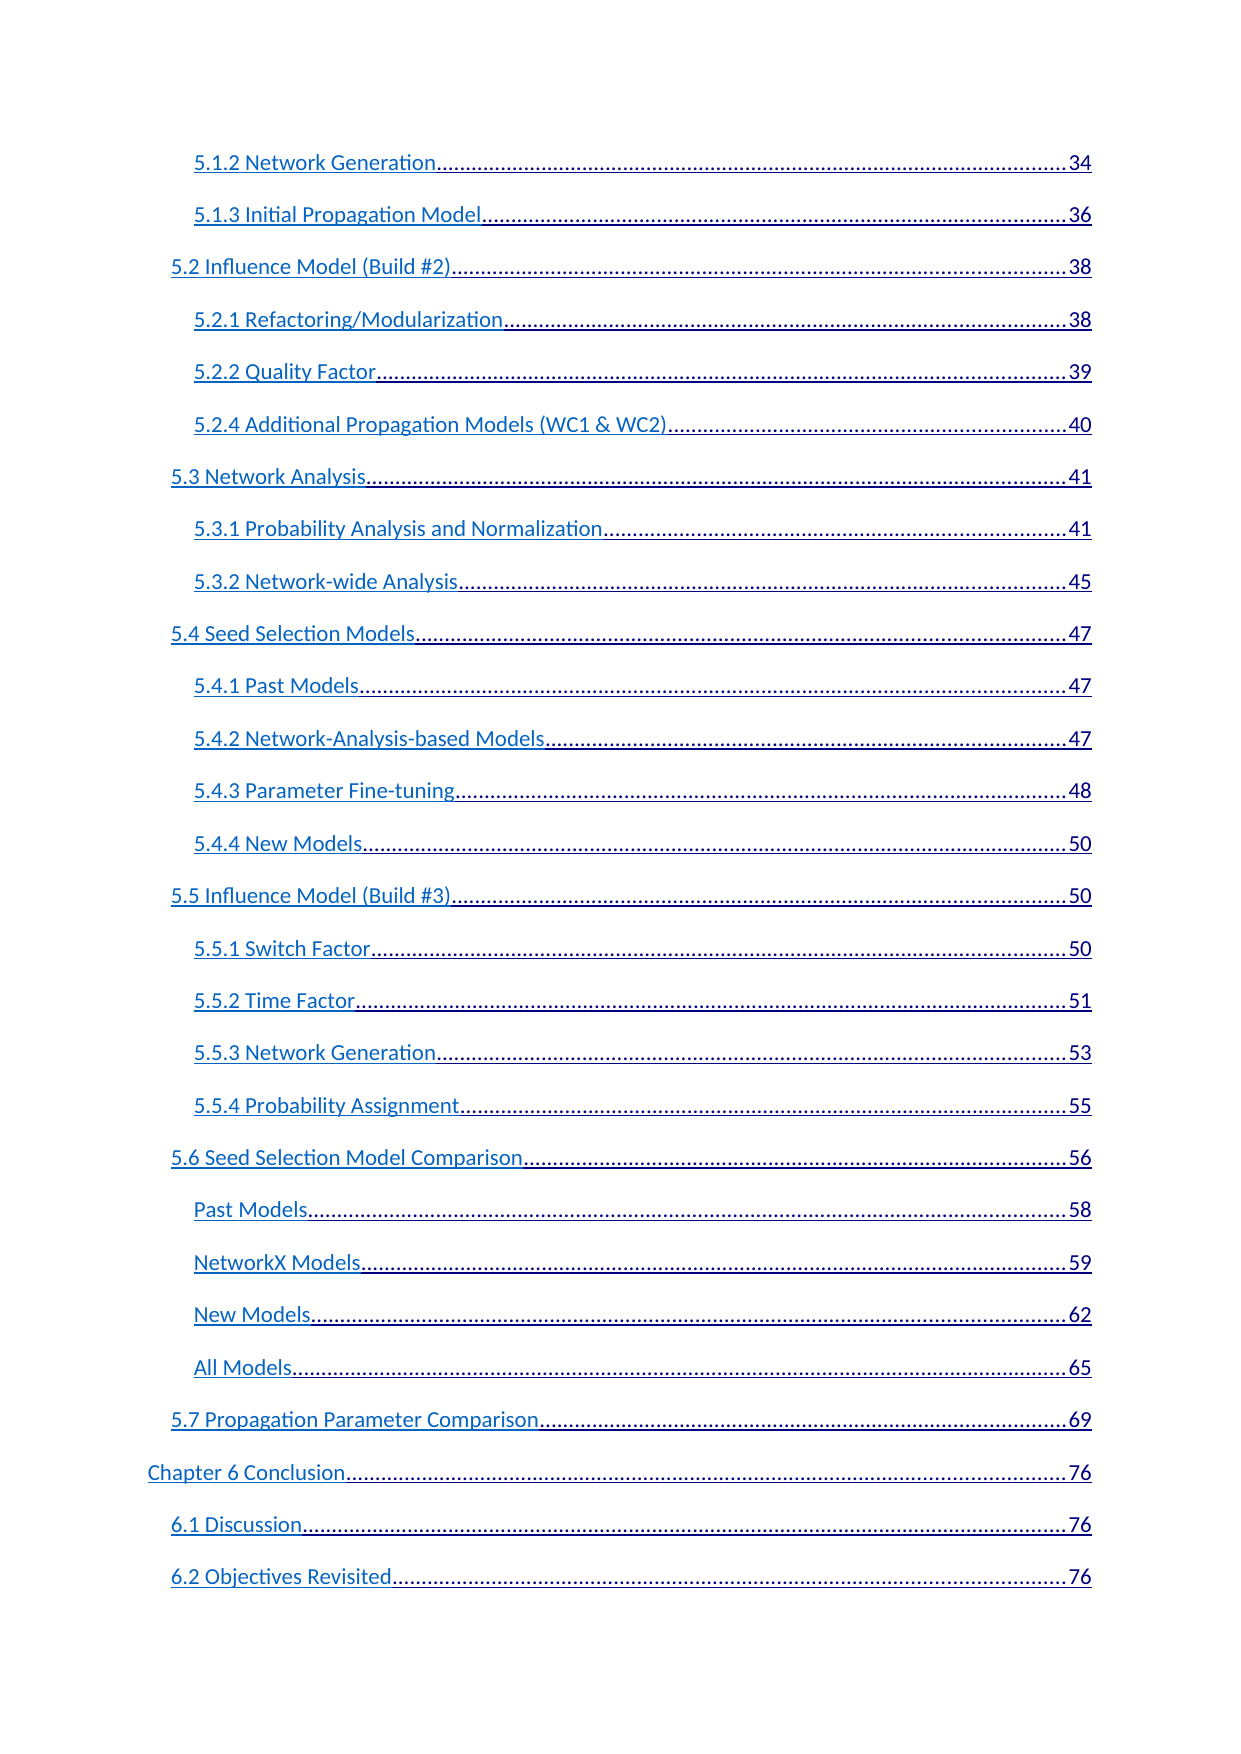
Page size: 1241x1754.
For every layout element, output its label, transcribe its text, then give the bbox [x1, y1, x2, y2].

text 5.7 Propagation Parameter Comparison 69 [171, 1405, 1092, 1429]
text 5.2.2 Quality Factor 39 [193, 357, 1092, 381]
text 5.2.1 Refactoring/Modularization 38 [193, 305, 1092, 329]
text Past Models 58 [193, 1196, 1092, 1220]
text Chapter 6 Conclusion 76 [148, 1458, 1092, 1482]
text 5.5.3 Network Generation 53 [193, 1038, 1092, 1063]
text NetworkX Models 59 [193, 1248, 1092, 1272]
text 5.1.2 Network Generation 34 [193, 148, 1092, 172]
text 5.4.1 Past Models 47 [193, 672, 1092, 696]
text 6.1 Discussion 76 [171, 1510, 1092, 1534]
text 5.5.2 Time Factor 51 [193, 986, 1092, 1010]
text 5.3.1 Probability Analysis and Normalization 41 [193, 514, 1092, 539]
text 5.4.4 New Models 50 [193, 829, 1092, 853]
text 5.3.2 Network-wide Analysis 45 [193, 567, 1092, 591]
text 5.4 Seed Selection Models 47 [171, 619, 1092, 643]
text 5.6 Seed Selection Model Comparison 56 [171, 1143, 1092, 1167]
text New Models 62 [193, 1300, 1092, 1324]
text 5.5 Influence Model (Build #3) 50 [171, 881, 1092, 905]
text 5.5.1 Switch Factor 50 [193, 934, 1092, 958]
text 5.2.4 Additional Propagation Models (WC1 & WC2) 40 [193, 410, 1092, 434]
text 5.3 Network Analysis 41 [171, 462, 1092, 486]
text All Models 65 [193, 1353, 1092, 1377]
text 5.5.4 Probability Assignment 55 [193, 1091, 1092, 1115]
text 6.2 Objectives Revisited 76 [171, 1562, 1092, 1587]
text 5.4.2 Network-Analysis-based Models 47 [193, 724, 1092, 748]
text 5.4.3 Parameter Fine-tuning 48 [193, 776, 1092, 801]
text 5.2 Influence Model (Build #2) 38 [171, 252, 1092, 277]
text 5.1.3 Initial Propagation Model 36 [193, 200, 1092, 224]
